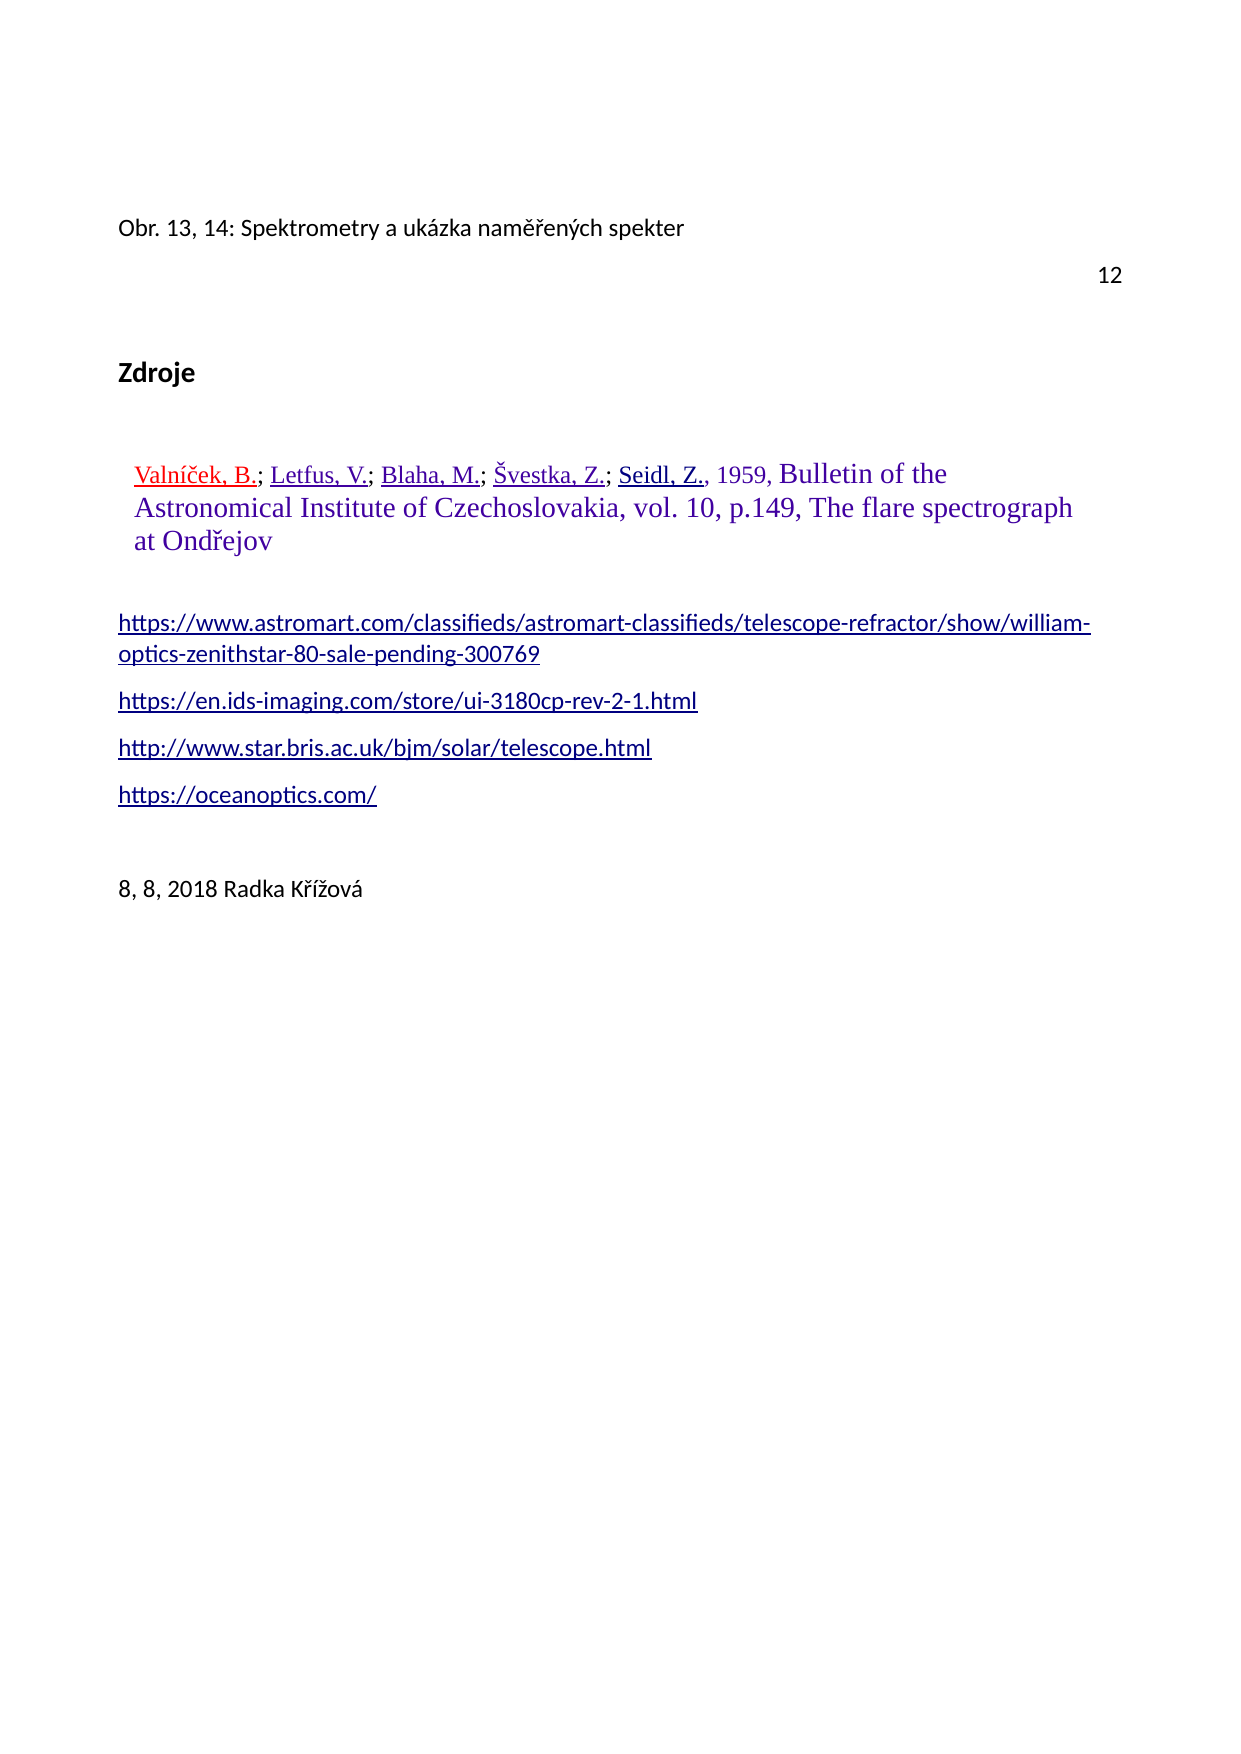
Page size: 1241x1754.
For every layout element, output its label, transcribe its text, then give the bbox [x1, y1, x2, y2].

text 8, 8, 2018 Radka Křížová [118, 874, 1122, 904]
text 12 [118, 260, 1122, 290]
text https://en.ids-imaging.com/store/ui-3180cp-rev-2-1.html [118, 685, 1122, 715]
text Zdroje [118, 354, 1122, 390]
table_header [118, 454, 131, 560]
text https://oceanoptics.com/ [118, 779, 1122, 810]
text Obr. 13, 14: Spektrometry a ukázka naměřených spekter [118, 212, 1122, 243]
table_header Valníček, B.; Letfus, V.; Blaha, M.; Švestka, Z.; Seidl, Z., 1959, Bulletin of the Astronomical Institute of Czechoslovakia, vol. 10, p.149, The flare spectrograph at Ondřejov [131, 454, 1098, 560]
text http://www.star.bris.ac.uk/bjm/solar/telescope.html [118, 732, 1122, 763]
text https://www.astromart.com/classifieds/astromart-classifieds/telescope-refractor/show/william-optics-zenithstar-80-sale-pending-300769 [118, 607, 1122, 668]
